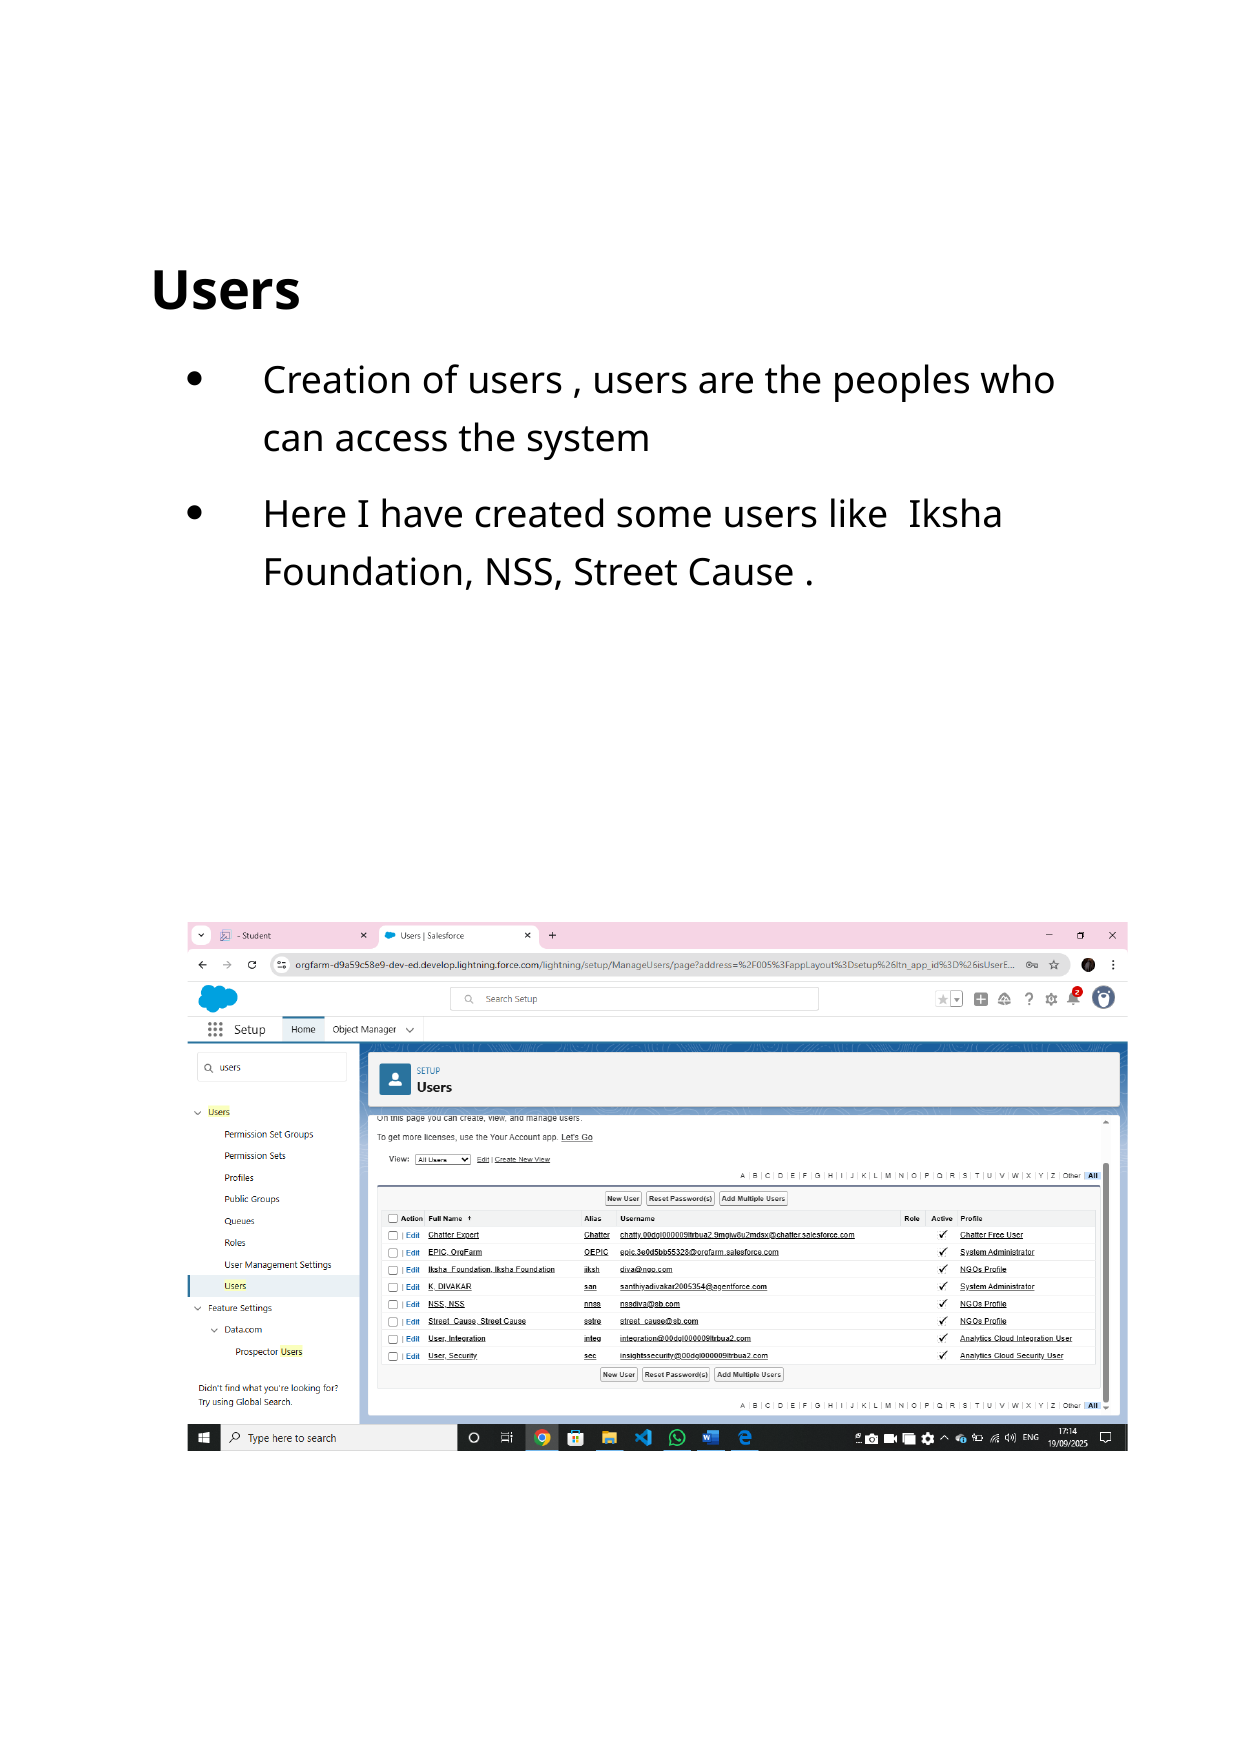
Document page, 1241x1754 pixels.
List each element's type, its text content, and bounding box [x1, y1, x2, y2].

list Creation of users , users are the peoples who can access the system [187, 353, 1090, 463]
list Here I have created some users like Iksha Foundation, NSS, Street Cause . [187, 487, 1090, 597]
text Users [150, 251, 1090, 325]
